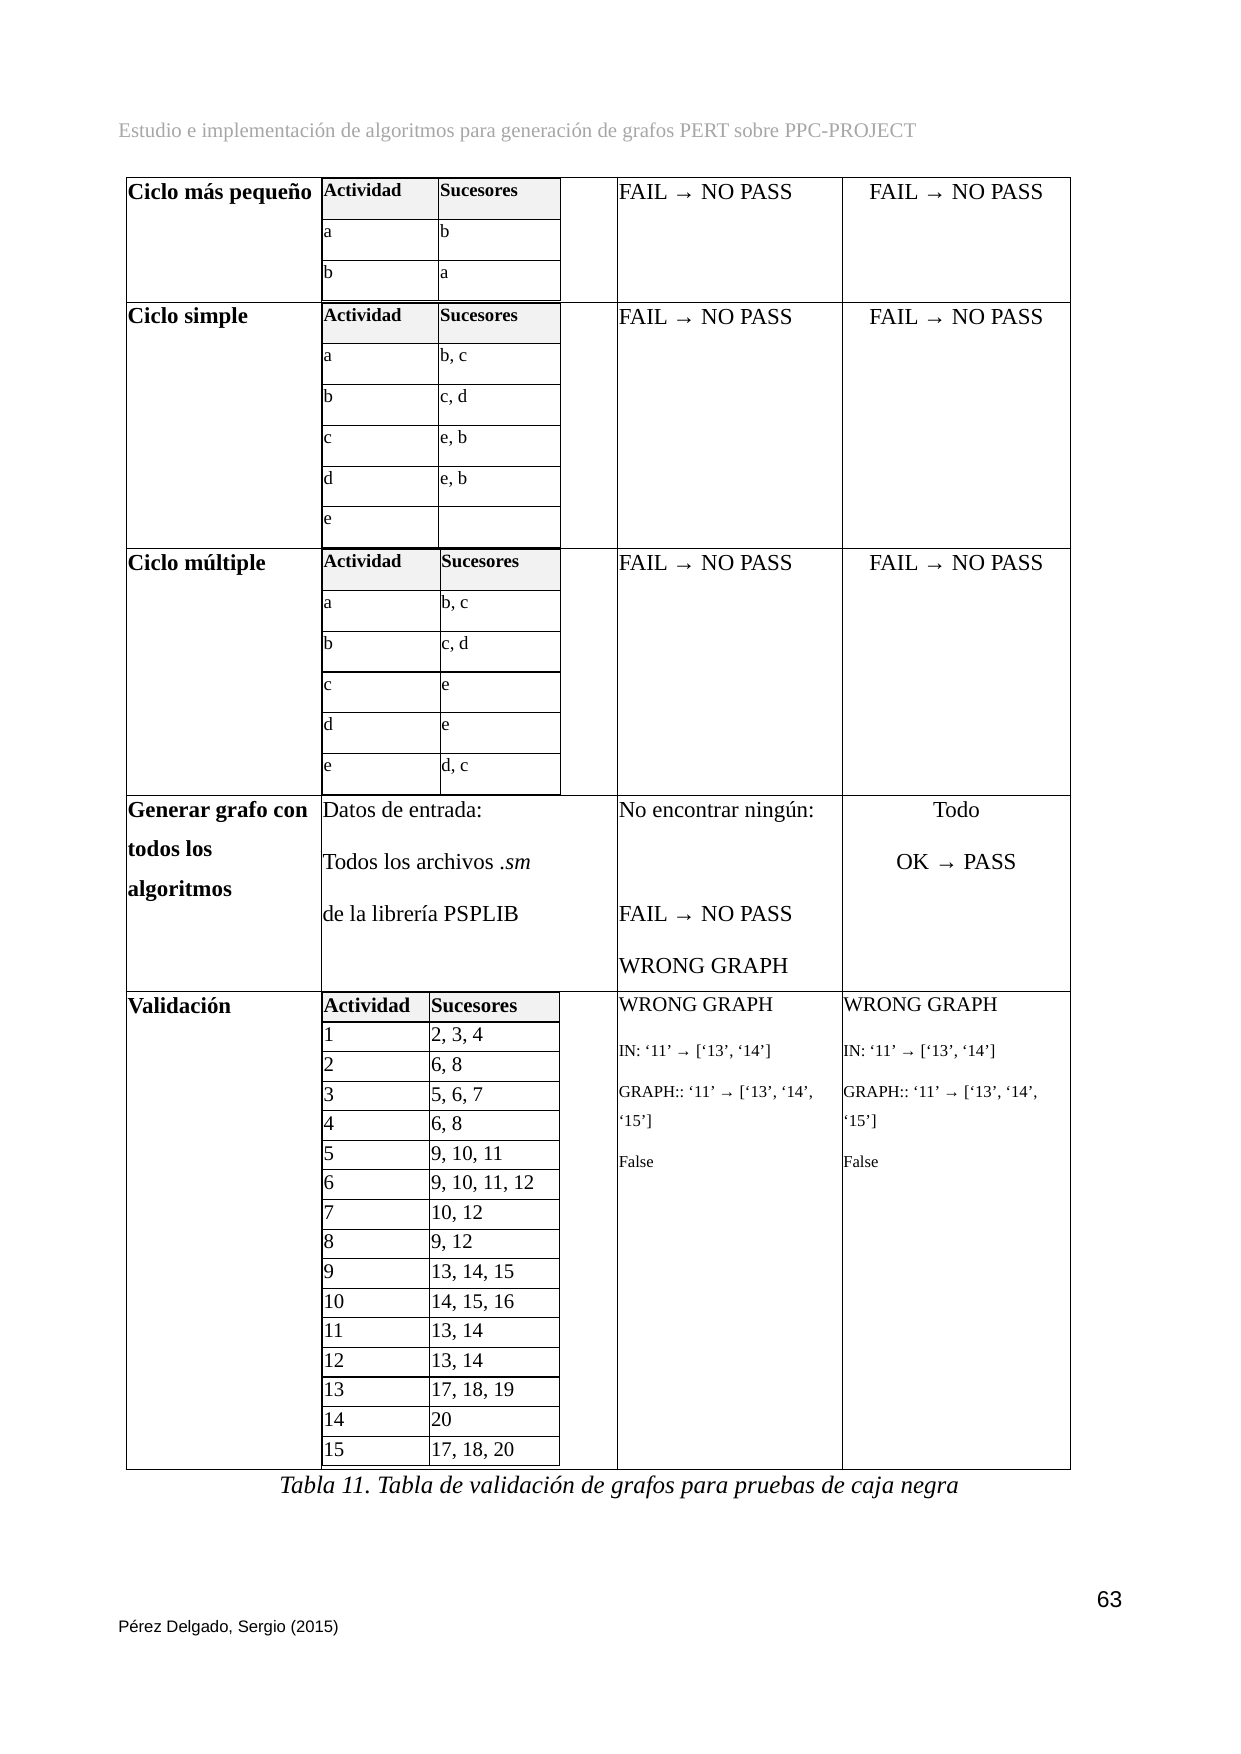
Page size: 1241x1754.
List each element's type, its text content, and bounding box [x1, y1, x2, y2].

table_cell e [323, 507, 438, 547]
table_cell Todo OK → PASS [843, 796, 1070, 991]
table_cell a [439, 261, 560, 300]
table_cell e [323, 754, 440, 793]
table_cell 8 [323, 1230, 429, 1258]
table_cell 20 [430, 1407, 559, 1436]
table_cell 11 [323, 1318, 429, 1347]
table_cell e [441, 713, 560, 753]
table_cell c [323, 426, 438, 466]
table_cell [322, 992, 617, 1469]
table_cell d [323, 713, 440, 753]
table_cell 5 [323, 1141, 429, 1169]
table_cell 9, 10, 11, 12 [430, 1170, 559, 1199]
table_cell FAIL → NO PASS [843, 178, 1070, 302]
table_cell 4 [323, 1111, 429, 1140]
table_cell 10, 12 [430, 1200, 559, 1228]
table_cell 17, 18, 19 [430, 1378, 559, 1406]
table_cell 13, 14, 15 [430, 1259, 559, 1288]
table_cell a [323, 220, 438, 260]
table_cell b [323, 261, 438, 300]
table_cell b, c [441, 591, 560, 631]
table_cell FAIL → NO PASS [618, 549, 842, 795]
table_cell FAIL → NO PASS [843, 303, 1070, 548]
table_cell 13, 14 [430, 1318, 559, 1347]
table_cell 9, 10, 11 [430, 1141, 559, 1169]
table_cell FAIL → NO PASS [843, 549, 1070, 795]
table_header Actividad [323, 993, 429, 1021]
table_header Sucesores [439, 179, 560, 219]
table_cell 15 [323, 1437, 429, 1465]
table_cell 6, 8 [430, 1111, 559, 1140]
table_cell 9, 12 [430, 1230, 559, 1258]
table_cell Generar grafo con todos los algoritmos [127, 796, 321, 991]
table_cell 2 [323, 1052, 429, 1081]
table_cell [439, 507, 560, 547]
table_cell [322, 178, 617, 302]
table_cell 2, 3, 4 [430, 1023, 559, 1051]
table_cell b [323, 385, 438, 425]
table_cell WRONG GRAPH IN: ‘11’ → [‘13’, ‘14’] GRAPH:: ‘11’ → [‘13’, ‘14’, ‘15’] False [618, 992, 842, 1469]
table_cell e, b [439, 467, 560, 506]
table_cell c, d [441, 632, 560, 671]
table_header Sucesores [441, 550, 560, 590]
text Tabla 11. Tabla de validación de grafos para pruebas de caja negra [118, 1470, 1122, 1498]
table_cell 6 [323, 1170, 429, 1199]
table_cell Ciclo más pequeño [127, 178, 321, 302]
table_cell d, c [441, 754, 560, 793]
table_header Actividad [323, 304, 438, 343]
table_cell WRONG GRAPH IN: ‘11’ → [‘13’, ‘14’] GRAPH:: ‘11’ → [‘13’, ‘14’, ‘15’] False [843, 992, 1070, 1469]
table_cell 7 [323, 1200, 429, 1228]
table_cell Ciclo simple [127, 303, 321, 548]
table_cell 14, 15, 16 [430, 1289, 559, 1317]
table_cell b [323, 632, 440, 671]
table_header Sucesores [430, 993, 559, 1021]
table_cell [561, 549, 617, 795]
table_cell FAIL → NO PASS [618, 178, 842, 302]
table_cell 14 [323, 1407, 429, 1436]
table_cell 6, 8 [430, 1052, 559, 1081]
table_cell Datos de entrada: Todos los archivos .sm de la librería PSPLIB [322, 796, 617, 991]
table_cell b [439, 220, 560, 260]
table_header Actividad [323, 179, 438, 219]
table_cell 10 [323, 1289, 429, 1317]
table_header Sucesores [439, 304, 560, 343]
table_cell 3 [323, 1082, 429, 1110]
table_cell c [323, 673, 440, 712]
table_cell 5, 6, 7 [430, 1082, 559, 1110]
table_cell b, c [439, 344, 560, 384]
table_header Actividad [323, 550, 440, 590]
table_cell e, b [439, 426, 560, 466]
table_cell FAIL → NO PASS [618, 303, 842, 548]
table_cell No encontrar ningún: FAIL → NO PASS WRONG GRAPH [618, 796, 842, 991]
table_cell 17, 18, 20 [430, 1437, 559, 1465]
table_cell c, d [439, 385, 560, 425]
table_cell 13 [323, 1378, 429, 1406]
table_cell [561, 303, 617, 548]
table_cell Validación [127, 992, 321, 1469]
table_cell Ciclo múltiple [127, 549, 321, 795]
table_cell 12 [323, 1348, 429, 1376]
table_cell 1 [323, 1023, 429, 1051]
table_cell a [323, 591, 440, 631]
table_cell d [323, 467, 438, 506]
table_cell 9 [323, 1259, 429, 1288]
table_cell 13, 14 [430, 1348, 559, 1376]
table_cell a [323, 344, 438, 384]
table_cell e [441, 673, 560, 712]
